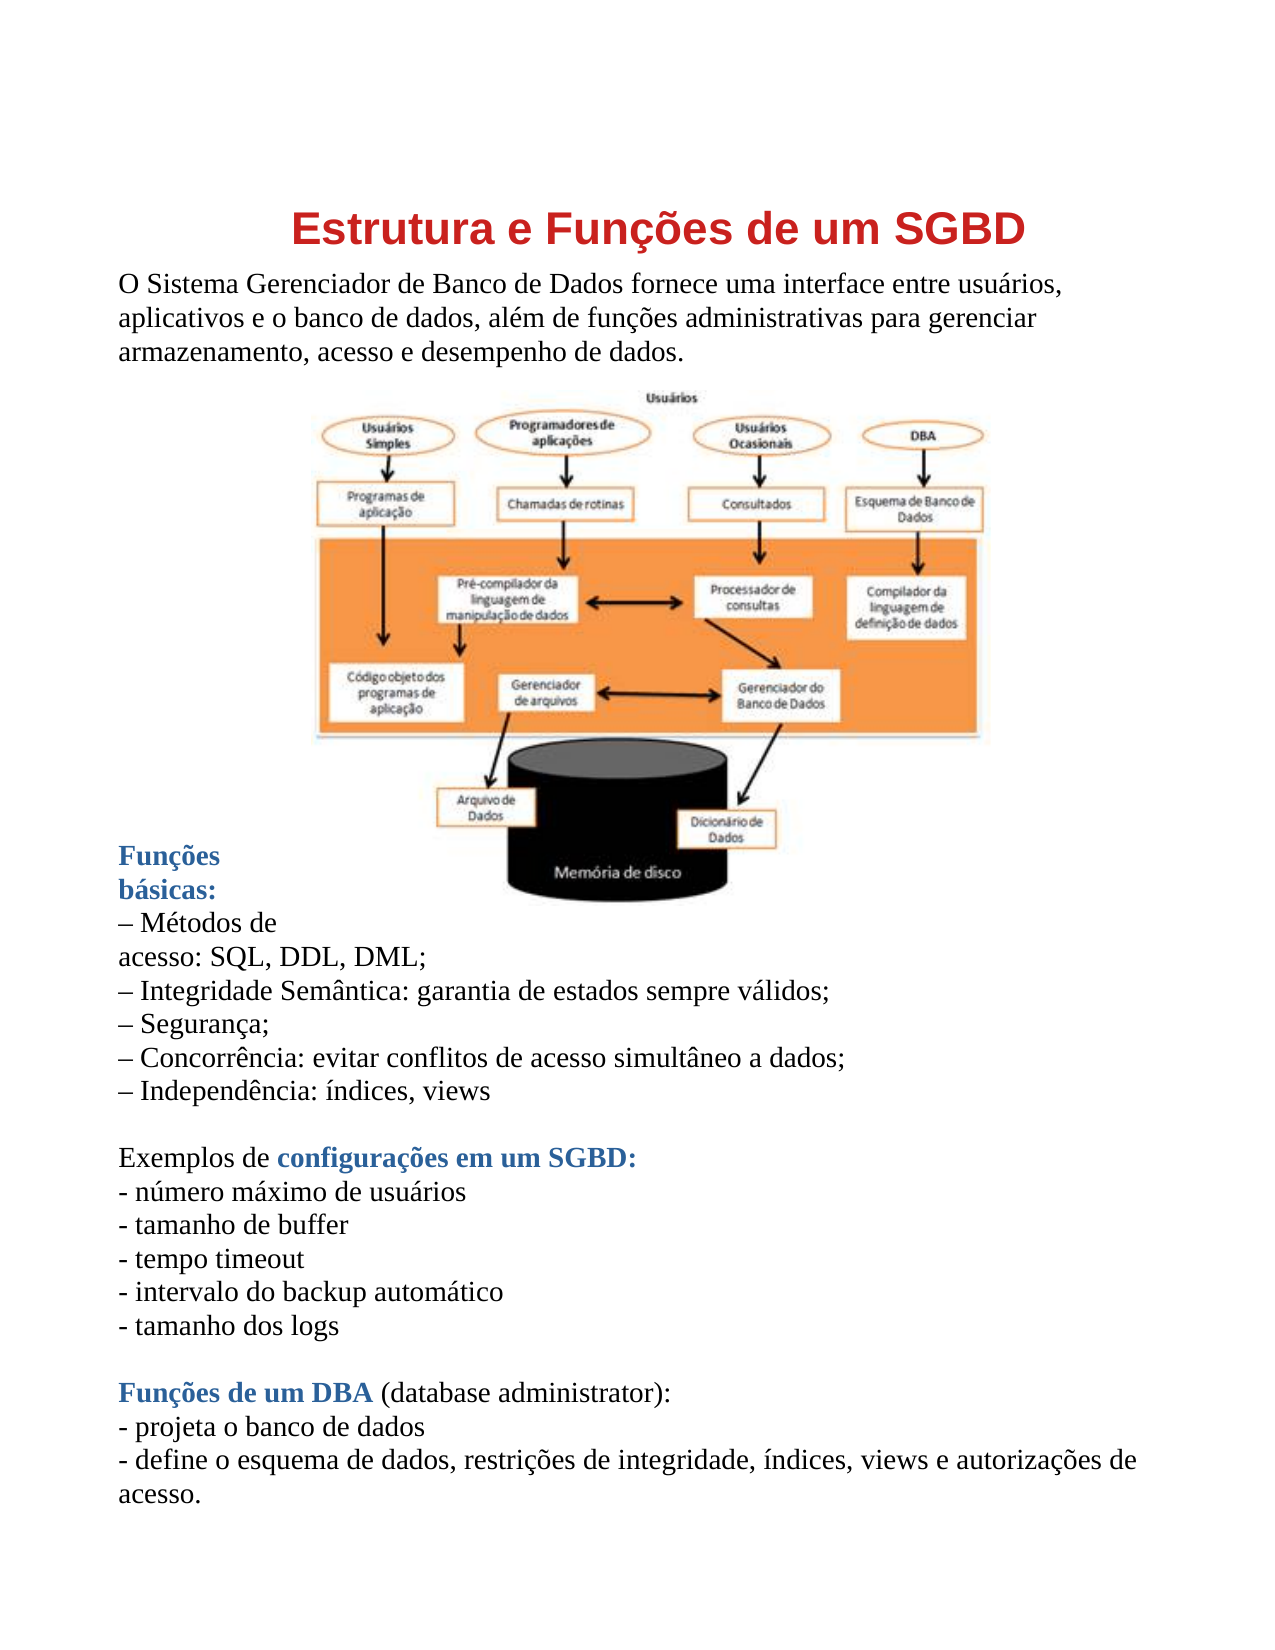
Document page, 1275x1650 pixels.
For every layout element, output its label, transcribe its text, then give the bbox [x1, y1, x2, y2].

text – Segurança; [118, 1006, 1157, 1040]
text - tamanho dos logs [118, 1308, 1157, 1342]
text [991, 838, 1157, 906]
text - número máximo de usuários [118, 1174, 1157, 1207]
text Funções básicas: [118, 838, 311, 906]
subtitle Estrutura e Funções de um SGBD [118, 201, 1157, 254]
text Exemplos de configurações em um SGBD: [118, 1140, 1157, 1174]
text – Independência: índices, views [118, 1073, 1157, 1107]
text – Integridade Semântica: garantia de estados sempre válidos; [118, 973, 1157, 1006]
picture [311, 390, 991, 906]
text - tamanho de buffer [118, 1207, 1157, 1241]
text – Métodos de acesso: SQL, DDL, DML; [118, 906, 1157, 973]
text - tempo timeout [118, 1241, 1157, 1274]
text – Concorrência: evitar conflitos de acesso simultâneo a dados; [118, 1040, 1157, 1073]
text - define o esquema de dados, restrições de integridade, índices, views e autorizações de acesso. [118, 1442, 1157, 1509]
text O Sistema Gerenciador de Banco de Dados fornece uma interface entre usuários, aplicativos e o banco de dados, além de funções administrativas para gerenciar armazenamento, acesso e desempenho de dados. [118, 267, 1186, 367]
text - projeta o banco de dados [118, 1409, 1157, 1442]
text - intervalo do backup automático [118, 1274, 1157, 1308]
text Funções de um DBA (database administrator): [118, 1375, 1157, 1409]
